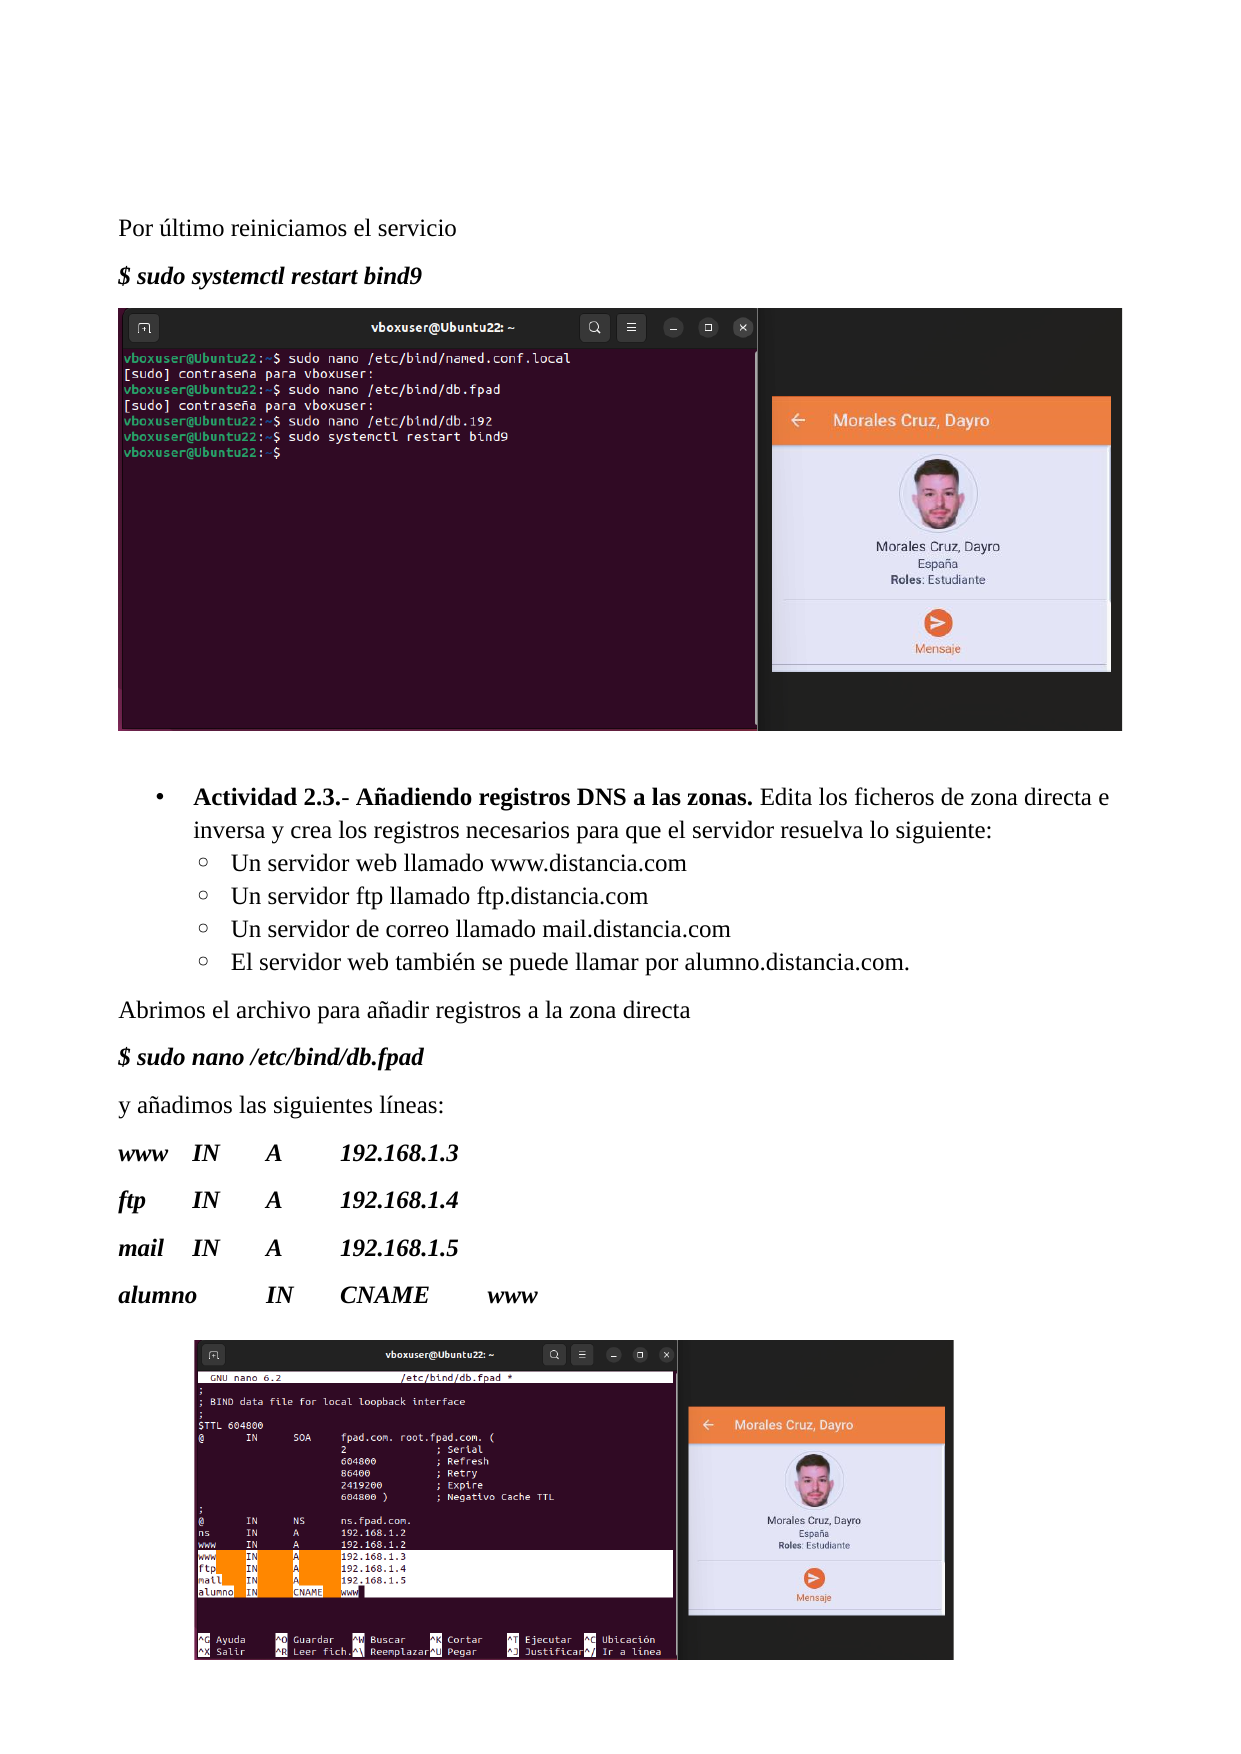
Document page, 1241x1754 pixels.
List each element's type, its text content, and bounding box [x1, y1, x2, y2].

picture [194, 1340, 954, 1660]
text ftp IN A 192.168.1.4 [118, 1185, 1122, 1214]
text Abrimos el archivo para añadir registros a la zona directa [118, 995, 1122, 1024]
list Un servidor de correo llamado mail.distancia.com [193, 914, 1122, 943]
text mail IN A 192.168.1.5 [118, 1233, 1122, 1262]
list Un servidor web llamado www.distancia.com [193, 848, 1122, 877]
text alumno IN CNAME www [118, 1281, 1122, 1309]
text y añadimos las siguientes líneas: [118, 1090, 1122, 1119]
text Por último reiniciamos el servicio [118, 213, 1122, 242]
list El servidor web también se puede llamar por alumno.distancia.com. [193, 947, 1122, 976]
list Actividad 2.3.- Añadiendo registros DNS a las zonas. Edita los ficheros de zona directa e inversa y crea los registros necesarios para que el servidor resuelva lo siguiente: [156, 782, 1122, 844]
picture [118, 308, 1123, 731]
text www IN A 192.168.1.3 [118, 1138, 1122, 1166]
text $ sudo systemctl restart bind9 [118, 261, 1122, 290]
list Un servidor ftp llamado ftp.distancia.com [193, 881, 1122, 910]
text $ sudo nano /etc/bind/db.fpad [118, 1042, 1122, 1071]
